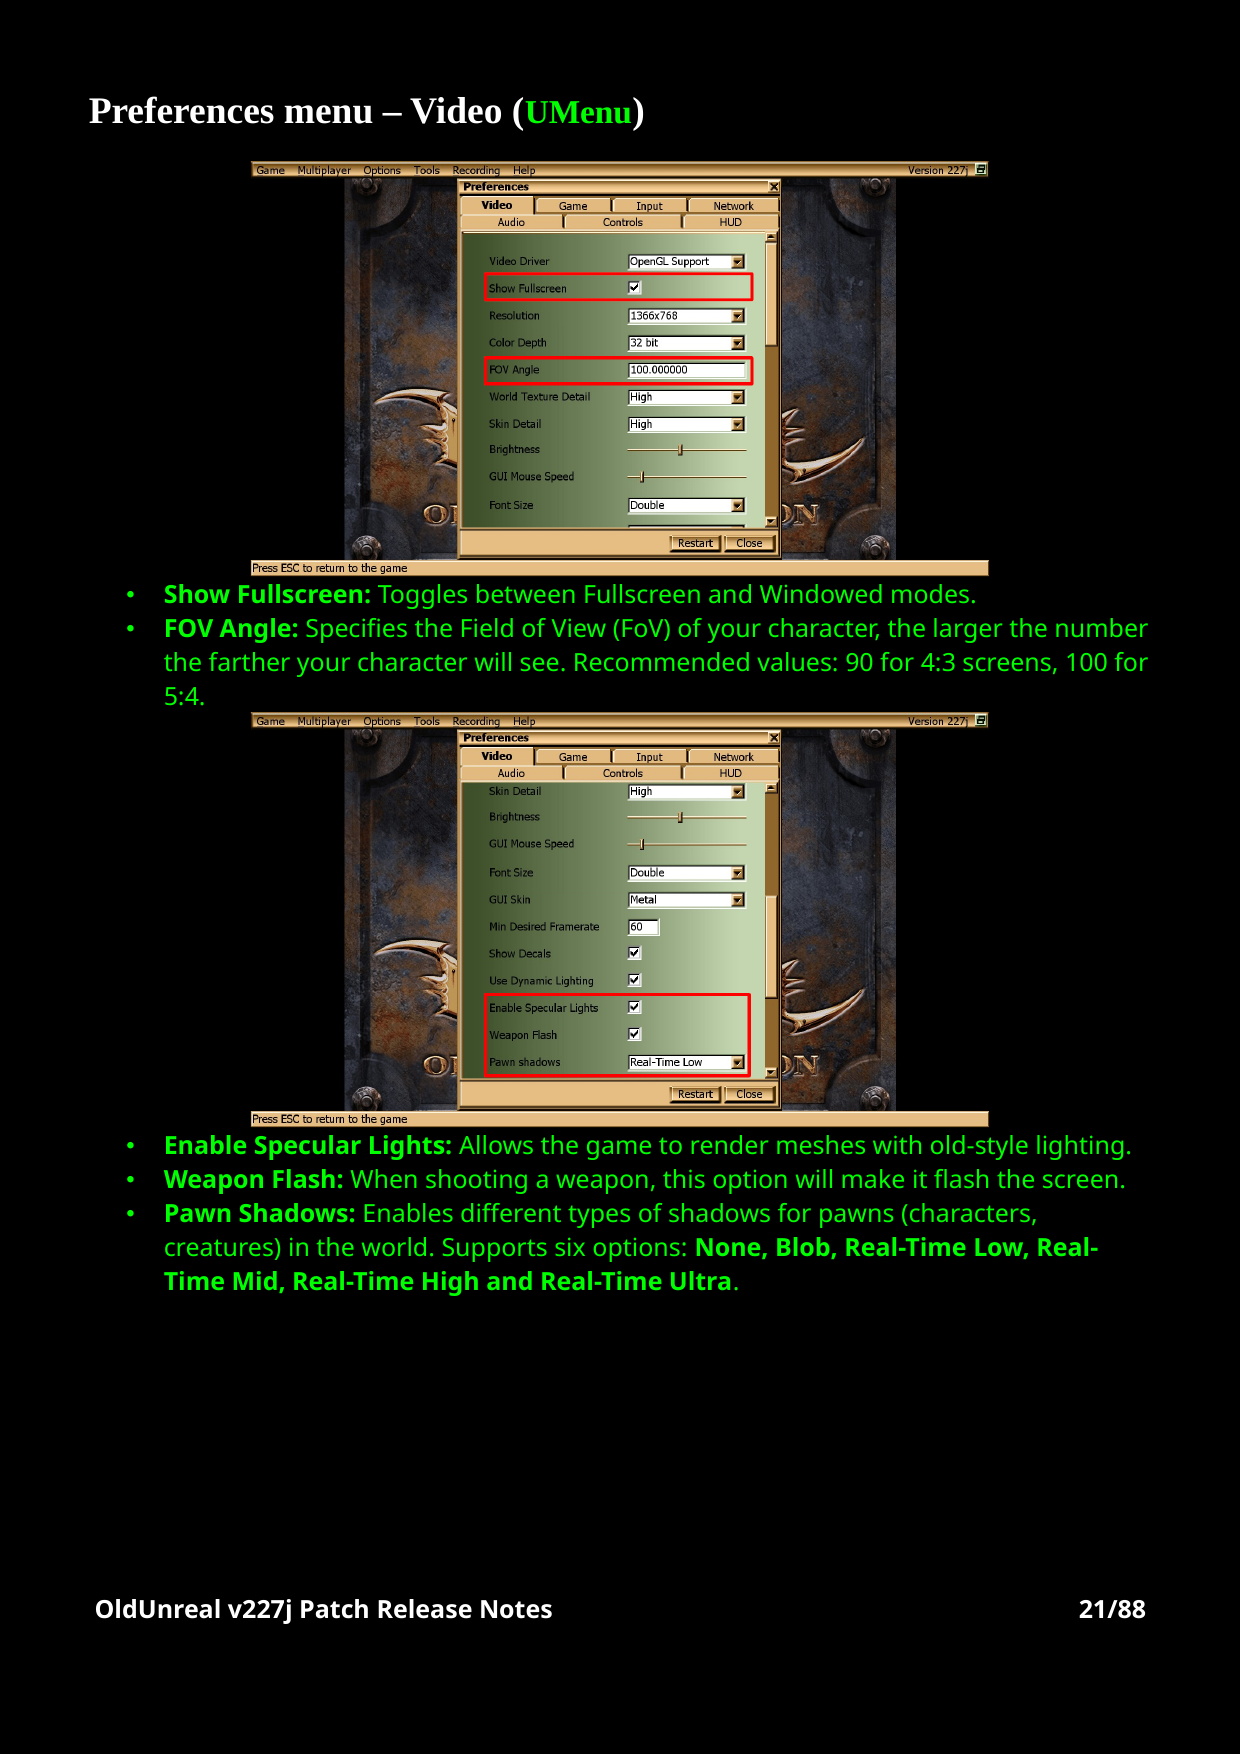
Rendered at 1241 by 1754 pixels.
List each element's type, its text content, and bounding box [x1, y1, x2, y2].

list Weapon Flash: When shooting a weapon, this option will make it flash the screen. [126, 1162, 1152, 1196]
list FOV Angle: Specifies the Field of View (FoV) of your character, the larger the number the farther your character will see. Recommended values: 90 for 4:3 screens, 100 for 5:4. [126, 610, 1152, 713]
list Enable Specular Lights: Allows the game to render meshes with old-style lighting. [126, 713, 1152, 1162]
picture [250, 712, 990, 1128]
list Show Fullscreen: Toggles between Fullscreen and Windowed modes. [126, 161, 1152, 610]
list Pawn Shadows: Enables different types of shadows for pawns (characters, creatures) in the world. Supports six options: None, Blob, Real-Time Low, Real-Time Mid, Real-Time High and Real-Time Ultra. [126, 1196, 1152, 1298]
picture [250, 161, 990, 577]
subtitle Preferences menu – Video (UMenu) [88, 88, 1152, 132]
